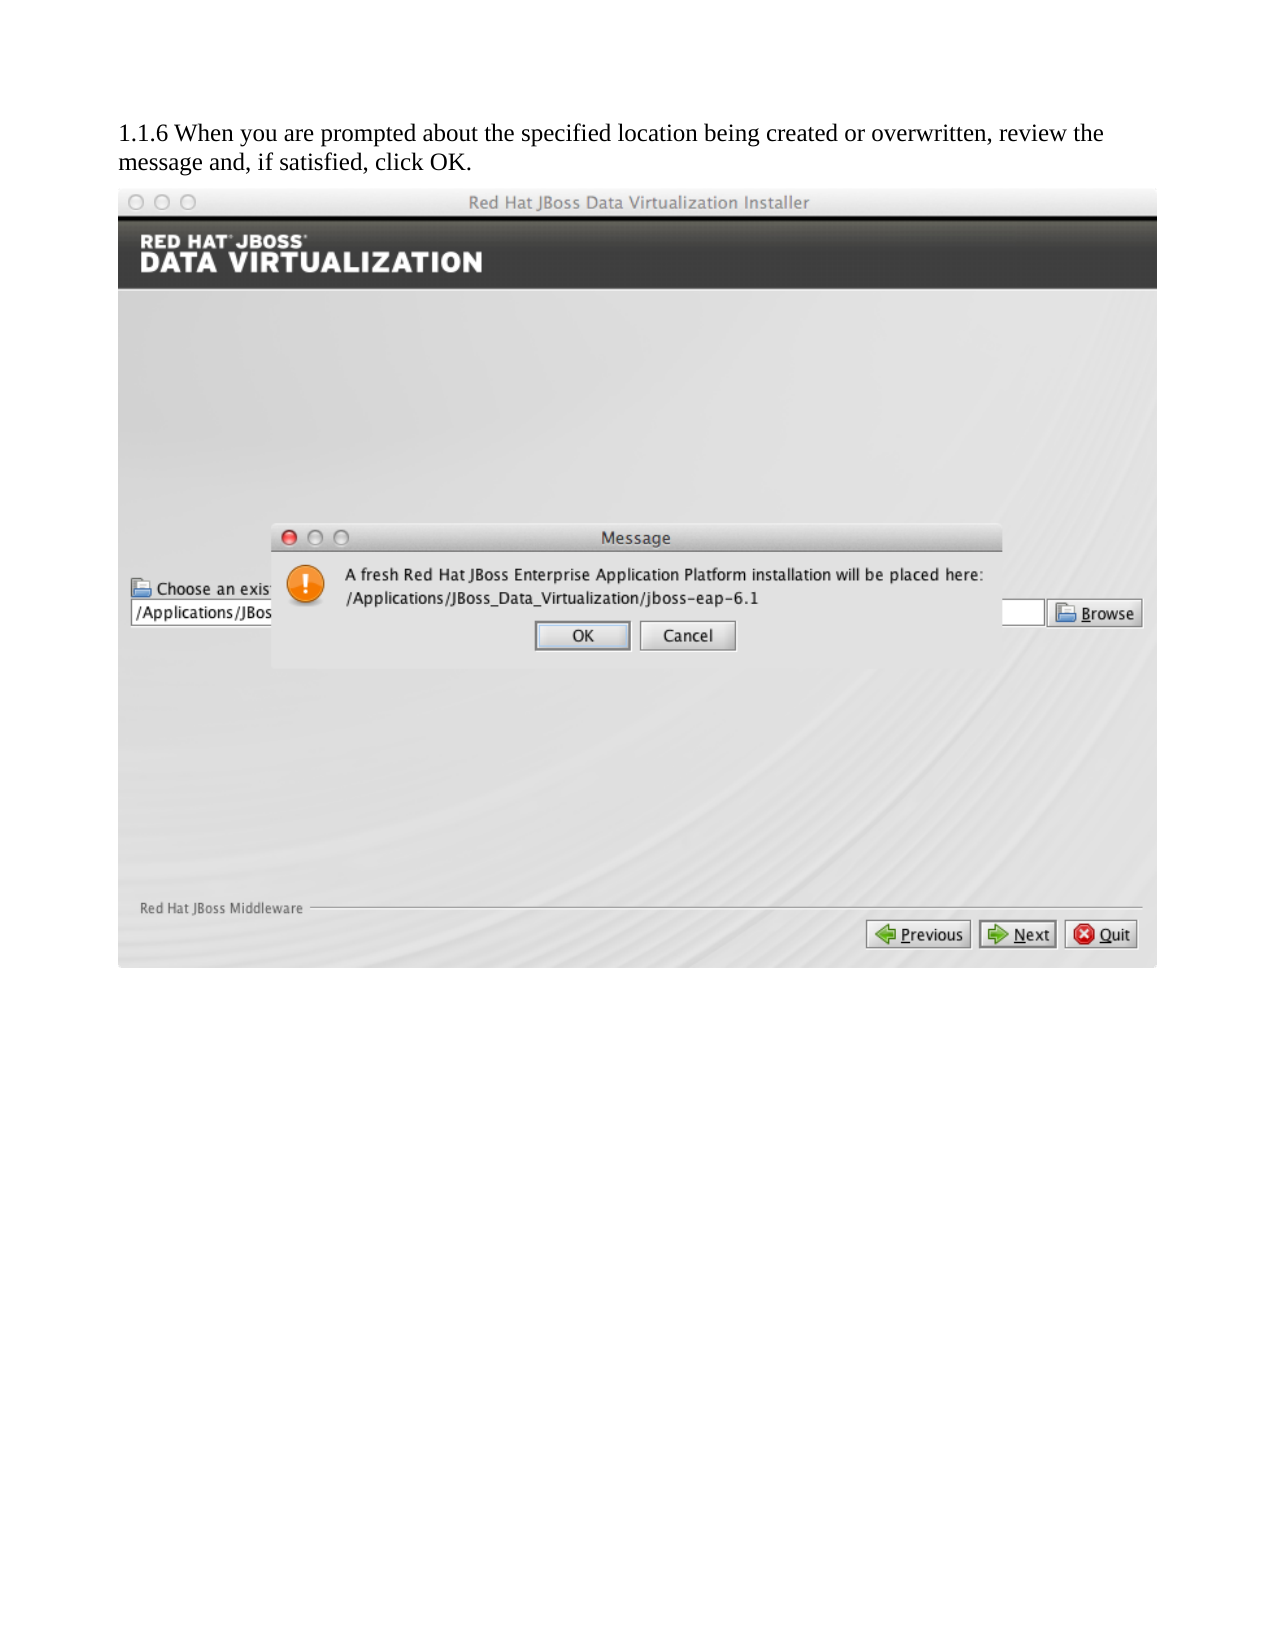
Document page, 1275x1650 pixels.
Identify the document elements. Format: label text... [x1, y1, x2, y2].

text 1.1.6 When you are prompted about the specified location being created or overwritten, review the message and, if satisfied, click OK. [118, 118, 1157, 176]
picture [118, 188, 1157, 968]
